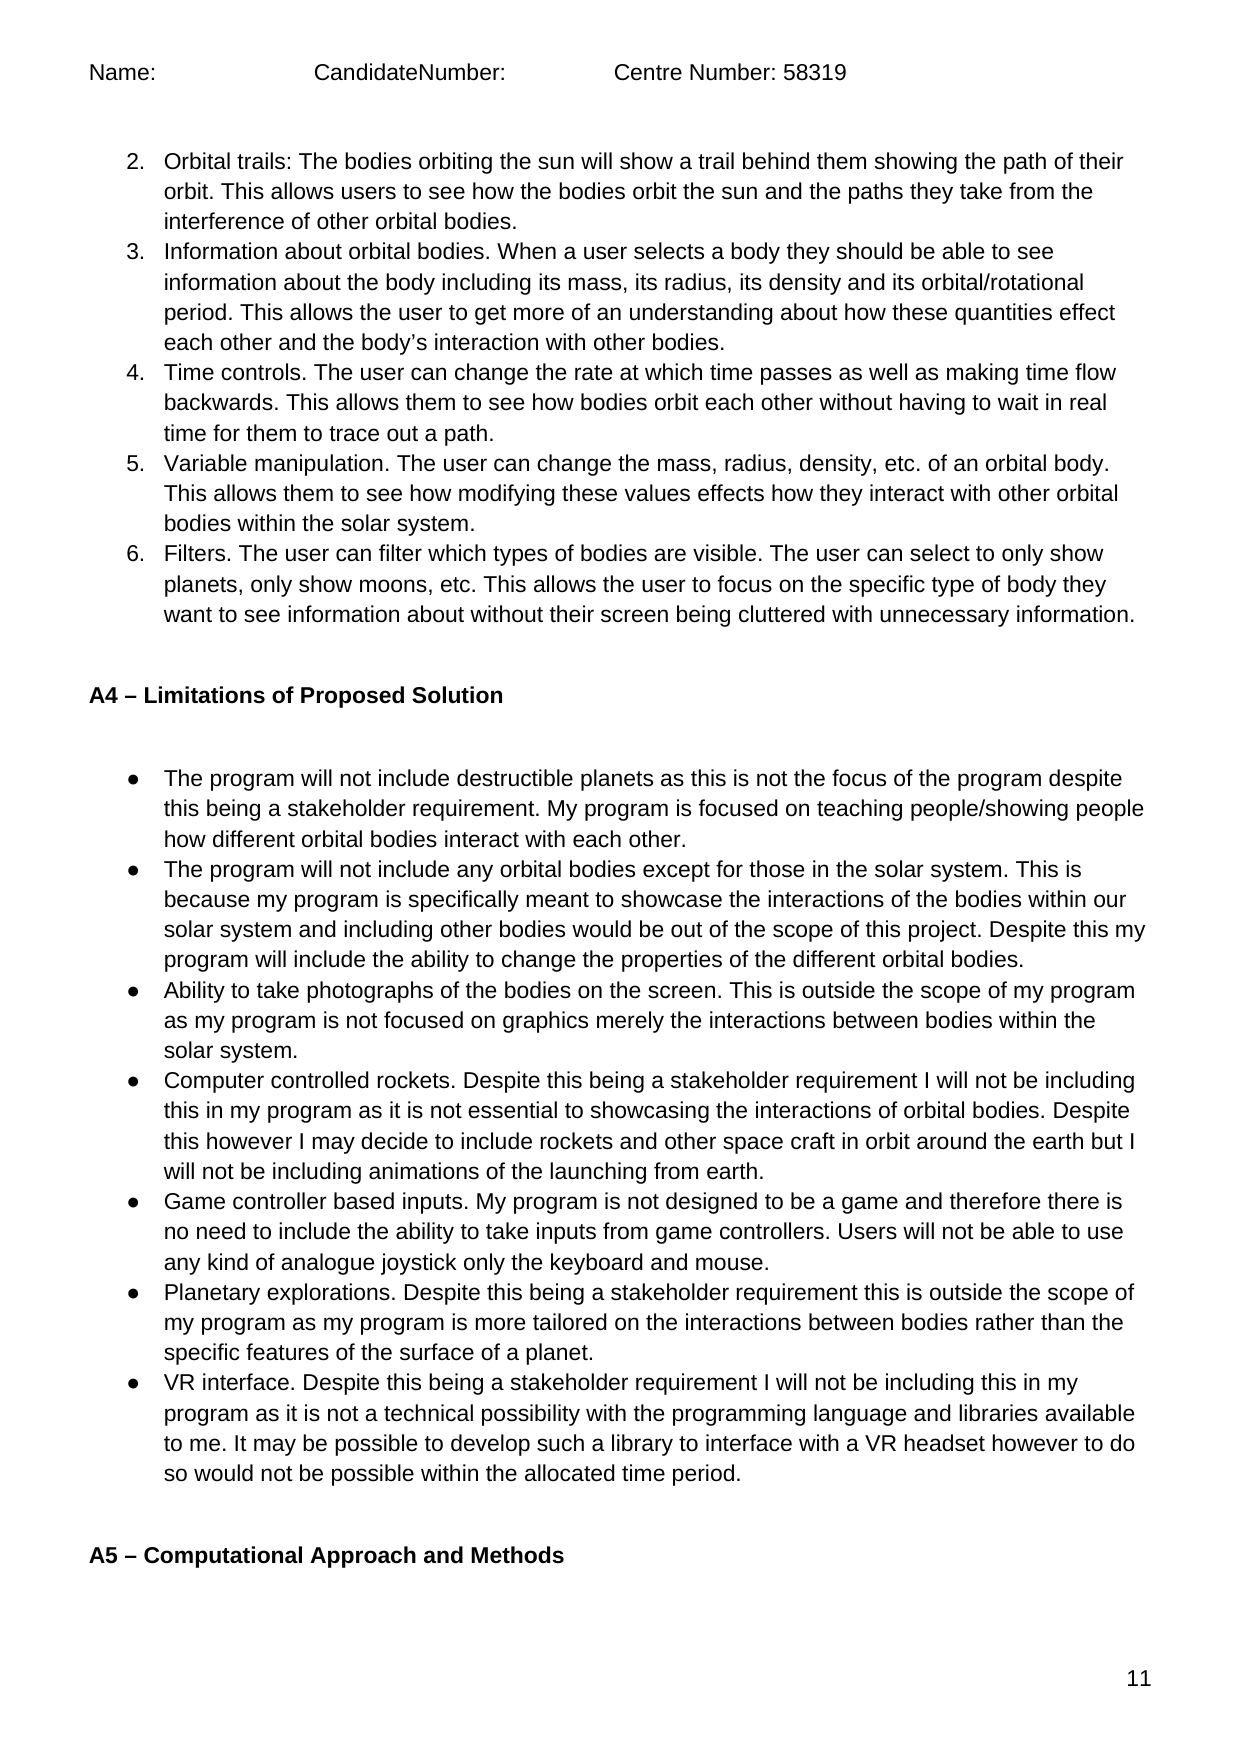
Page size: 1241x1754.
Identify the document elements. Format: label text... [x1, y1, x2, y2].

list Game controller based inputs. My program is not designed to be a game and therefore there is no need to include the ability to take inputs from game controllers. Users will not be able to use any kind of analogue joystick only the keyboard and mouse. [126, 1188, 1152, 1275]
list Orbital trails: The bodies orbiting the sun will show a trail behind them showing the path of their orbit. This allows users to see how the bodies orbit the sun and the paths they take from the interference of other orbital bodies. [126, 148, 1152, 234]
list Time controls. The user can change the rate at which time passes as well as making time flow backwards. This allows them to see how bodies orbit each other without having to wait in real time for them to trace out a path. [126, 359, 1152, 446]
list Variable manipulation. The user can change the mass, radius, density, etc. of an orbital body. This allows them to see how modifying these values effects how they interact with other orbital bodies within the solar system. [126, 450, 1152, 536]
list Filters. The user can filter which types of bodies are visible. The user can select to only show planets, only show moons, etc. This allows the user to focus on the specific type of body they want to see information about without their screen being cluttered with unnecessary information. [126, 540, 1152, 627]
list Information about orbital bodies. When a user selects a body they should be able to see information about the body including its mass, its radius, its density and its orbital/rotational period. This allows the user to get more of an understanding about how these quantities effect each other and the body’s interaction with other bodies. [126, 238, 1152, 355]
list Ability to take photographs of the bodies on the screen. This is outside the scope of my program as my program is not focused on graphics merely the interactions between bodies within the solar system. [126, 977, 1152, 1063]
subtitle A4 – Limitations of Proposed Solution [88, 682, 1152, 709]
list Computer controlled rockets. Despite this being a stakeholder requirement I will not be including this in my program as it is not essential to showcasing the interactions of orbital bodies. Despite this however I may decide to include rockets and other space craft in orbit around the earth but I will not be including animations of the launching from earth. [126, 1067, 1152, 1184]
subtitle A5 – Computational Approach and Methods [88, 1542, 1152, 1568]
list Planetary explorations. Despite this being a stakeholder requirement this is outside the scope of my program as my program is more tailored on the interactions between bodies rather than the specific features of the surface of a planet. [126, 1279, 1152, 1366]
list The program will not include destructible planets as this is not the focus of the program despite this being a stakeholder requirement. My program is focused on teaching people/showing people how different orbital bodies interact with each other. [126, 765, 1152, 852]
list VR interface. Despite this being a stakeholder requirement I will not be including this in my program as it is not a technical possibility with the programming language and libraries available to me. It may be possible to develop such a library to interface with a VR headset however to do so would not be possible within the allocated time period. [126, 1369, 1152, 1486]
list The program will not include any orbital bodies except for those in the solar system. This is because my program is specifically meant to showcase the interactions of the bodies within our solar system and including other bodies would be out of the scope of this project. Despite this my program will include the ability to change the properties of the different orbital bodies. [126, 856, 1152, 973]
